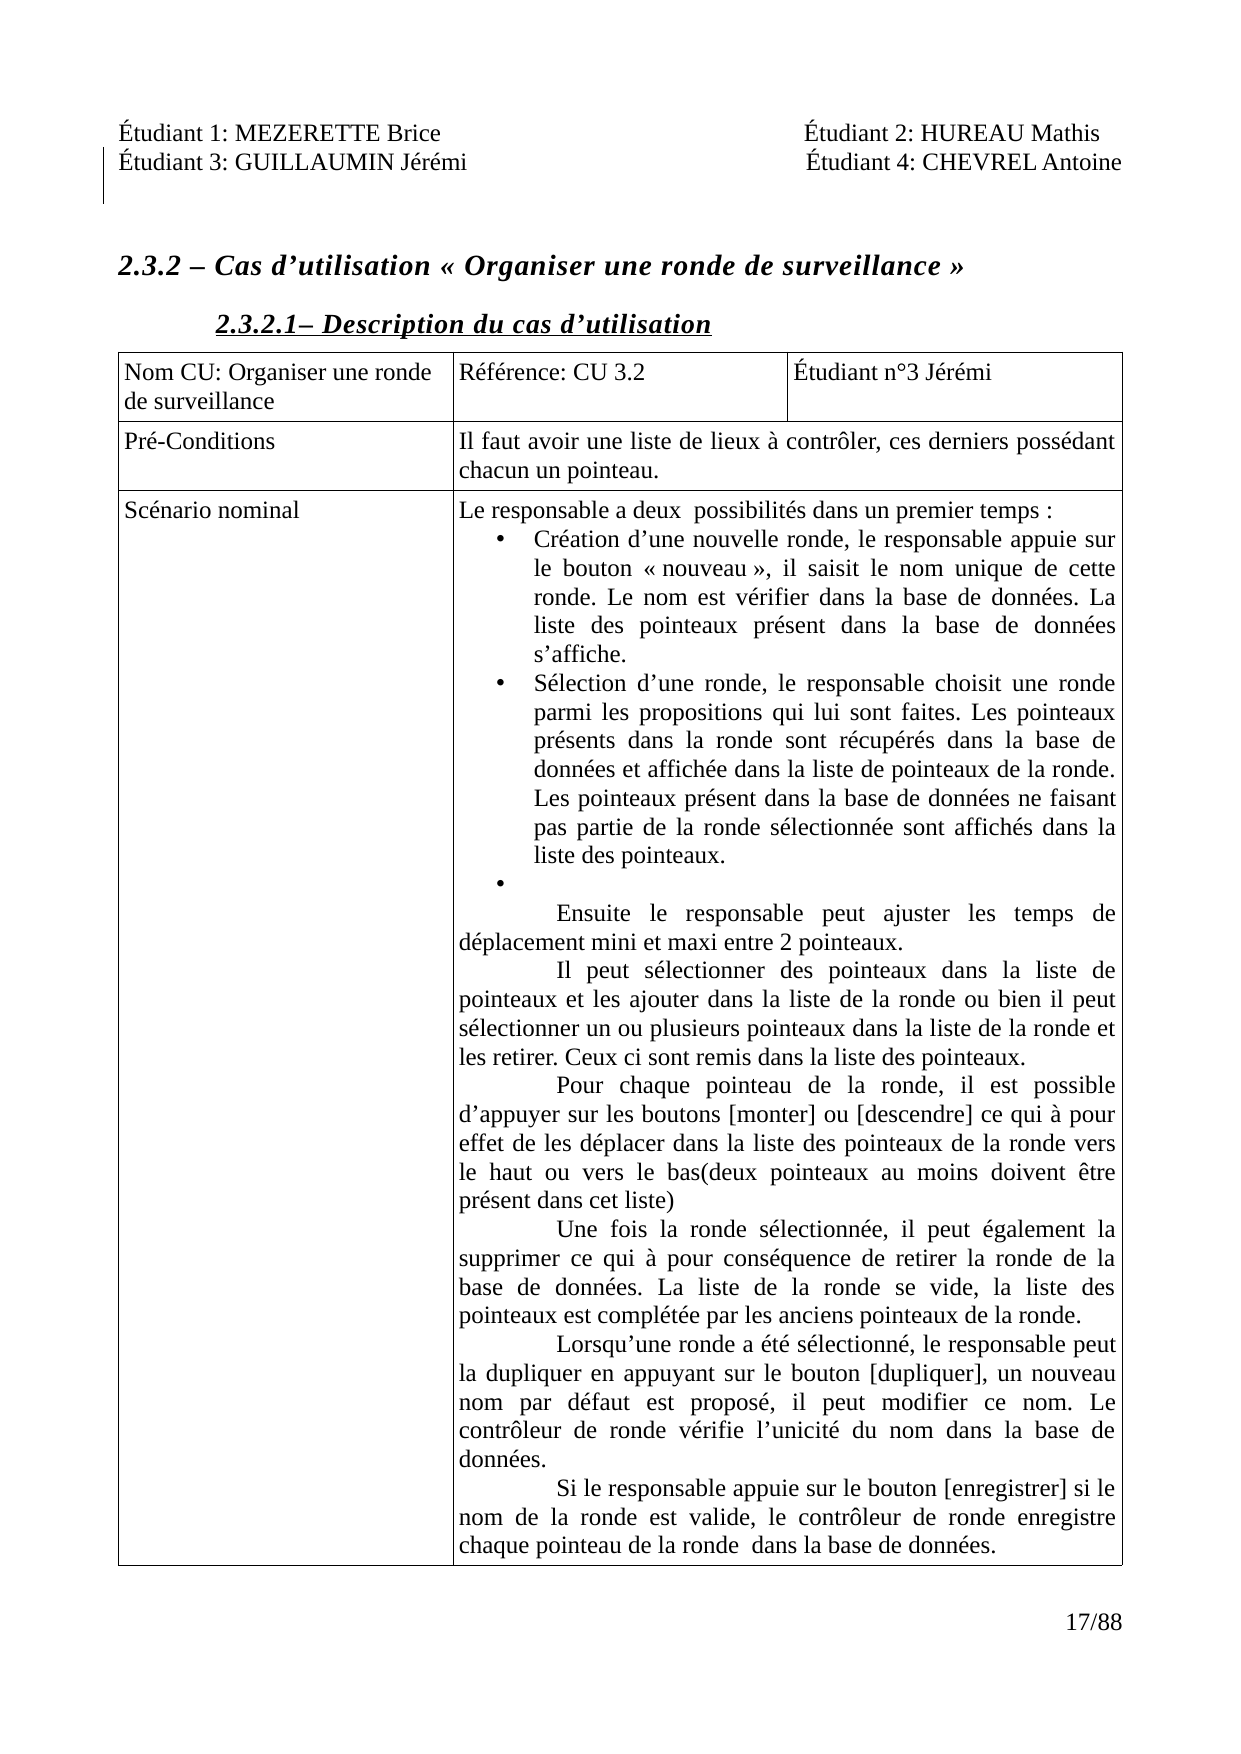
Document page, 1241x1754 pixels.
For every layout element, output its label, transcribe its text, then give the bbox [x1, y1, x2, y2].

table_header Référence: CU 3.2 [454, 353, 787, 421]
table_cell Scénario nominal [119, 491, 453, 1565]
subtitle 2.3.2.1– Description du cas d’utilisation [118, 307, 1122, 339]
table_header Nom CU: Organiser une ronde de surveillance [119, 353, 453, 421]
subtitle 2.3.2 – Cas d’utilisation « Organiser une ronde de surveillance » [118, 248, 1122, 282]
table_cell Pré-Conditions [119, 422, 453, 490]
table_cell Il faut avoir une liste de lieux à contrôler, ces derniers possédant chacun un pointeau. [454, 422, 1122, 490]
table_header Étudiant n°3 Jérémi [788, 353, 1122, 421]
table_cell Le responsable a deux possibilités dans un premier temps : Création d’une nouvelle ronde, le responsable appuie sur le bouton « nouveau », il saisit le nom unique de cette ronde. Le nom est vérifier dans la base de données. La liste des pointeaux présent dans la base de données s’affiche. Sélection d’une ronde, le responsable choisit une ronde parmi les propositions qui lui sont faites. Les pointeaux présents dans la ronde sont récupérés dans la base de données et affichée dans la liste de pointeaux de la ronde. Les pointeaux présent dans la base de données ne faisant pas partie de la ronde sélectionnée sont affichés dans la liste des pointeaux. Ensuite le responsable peut ajuster les temps de déplacement mini et maxi entre 2 pointeaux. Il peut sélectionner des pointeaux dans la liste de pointeaux et les ajouter dans la liste de la ronde ou bien il peut sélectionner un ou plusieurs pointeaux dans la liste de la ronde et les retirer. Ceux ci sont remis dans la liste des pointeaux. Pour chaque pointeau de la ronde, il est possible d’appuyer sur les boutons [monter] ou [descendre] ce qui à pour effet de les déplacer dans la liste des pointeaux de la ronde vers le haut ou vers le bas(deux pointeaux au moins doivent être présent dans cet liste) Une fois la ronde sélectionnée, il peut également la supprimer ce qui à pour conséquence de retirer la ronde de la base de données. La liste de la ronde se vide, la liste des pointeaux est complétée par les anciens pointeaux de la ronde. Lorsqu’une ronde a été sélectionné, le responsable peut la dupliquer en appuyant sur le bouton [dupliquer], un nouveau nom par défaut est proposé, il peut modifier ce nom. Le contrôleur de ronde vérifie l’unicité du nom dans la base de données. Si le responsable appuie sur le bouton [enregistrer] si le nom de la ronde est valide, le contrôleur de ronde enregistre chaque pointeau de la ronde dans la base de données. [454, 491, 1122, 1565]
